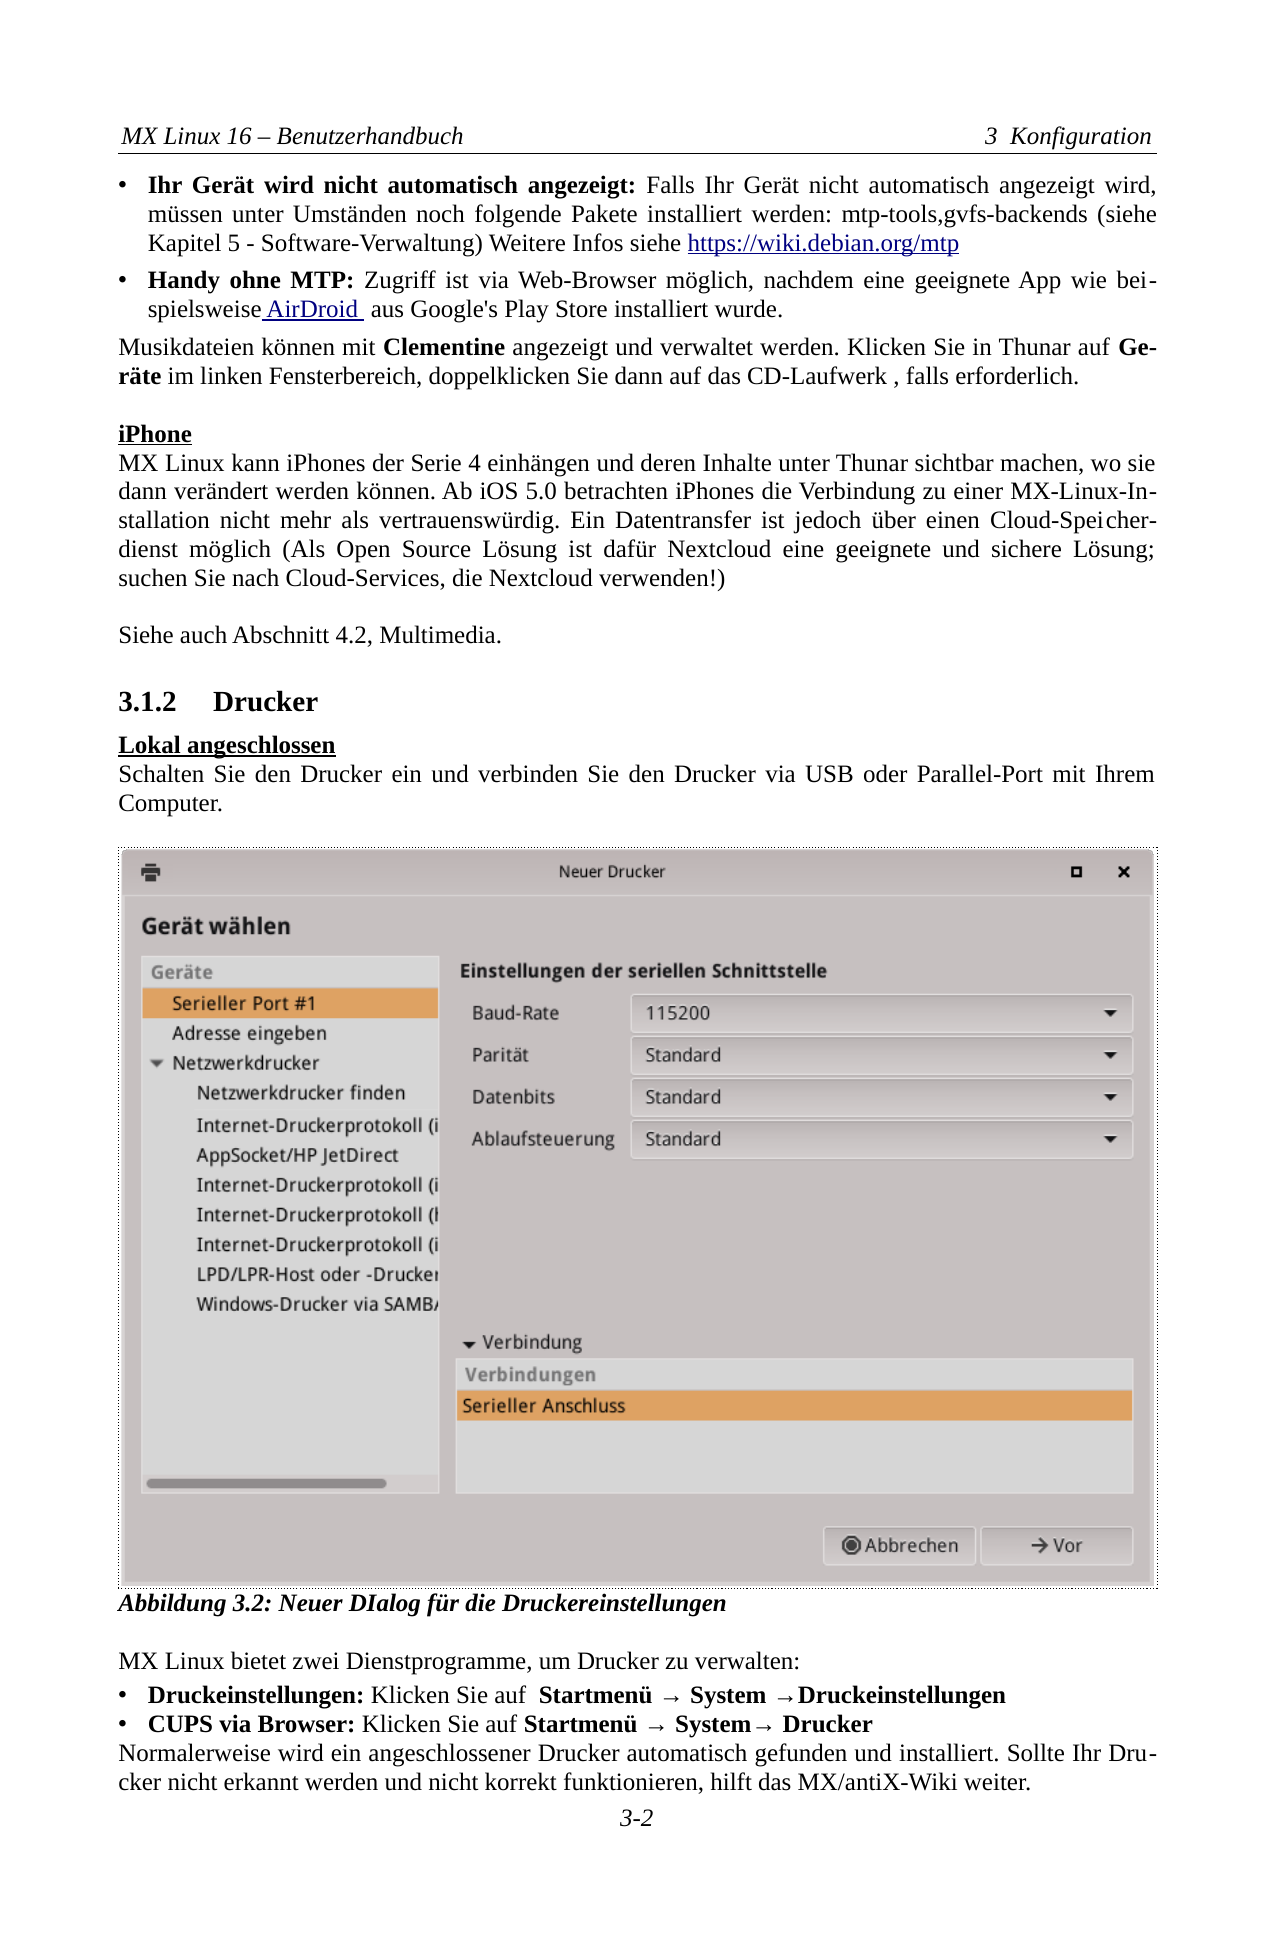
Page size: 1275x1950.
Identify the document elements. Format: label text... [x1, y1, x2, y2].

picture [121, 849, 1154, 1586]
text Normalerweise wird ein angeschlossener Drucker automatisch gefunden und installiert. Sollte Ihr Dru­cker nicht erkannt werden und nicht korrekt funktionieren, hilft das MX/antiX-Wiki weiter. [118, 1738, 1157, 1796]
list CUPS via Browser: Klicken Sie auf Startmenü → System→ Drucker [118, 1709, 1157, 1738]
list Ihr Gerät wird nicht automatisch angezeigt: Falls Ihr Gerät nicht automatisch angezeigt wird, müs­sen unter Umständen noch folgende Pakete in­stal­liert werden: mtp-tools,gvfs-backends (siehe Kapitel 5 - Software-Verwaltung) Weite­re Infos siehe https://wiki.debian.org/mtp [118, 171, 1157, 257]
subtitle 3.1.2 Drucker [118, 684, 1157, 718]
text Musikdateien können mit Clementine angezeigt und verwaltet werden. Klicken Sie in Thunar auf Ge­rä­te im linken Fensterbereich, doppelklicken Sie dann auf das CD-Laufwerk , falls erforderlich. [118, 332, 1157, 389]
text iPhone [118, 419, 1157, 448]
text MX Linux bietet zwei Dienstprogramme, um Drucker zu verwalten: [118, 1646, 1157, 1674]
text Lokal angeschlossen [118, 730, 1157, 759]
text MX Linux kann iPhones der Serie 4 einhängen und deren Inhalte unter Thunar sichtbar machen, wo sie dann verändert werden können. Ab iOS 5.0 betrachten iPhones die Verbindung zu einer MX-Linux-In­stal­l­ation nicht mehr als vertrauenswürdig. Ein Datentransfer ist jedoch über einen Cloud-Spei­cher­dienst möglich (Als Open Source Lösung ist dafür Nextcloud eine geeignete und sichere Lösung; suchen Sie nach Cloud-Services, die Nextcloud verwenden!) [118, 448, 1157, 591]
list Handy ohne MTP: Zugriff ist via Web-Browser möglich, nachdem eine geeignete App wie bei­spiels­weise AirDroid aus Google's Play Store installiert wurde. [118, 266, 1157, 323]
text Abbildung 3.2: Neuer DIalog für die Druckereinstellungen [118, 847, 1157, 1617]
text Siehe auch Abschnitt 4.2, Multimedia. [118, 620, 1157, 649]
text Schalten Sie den Drucker ein und verbinden Sie den Drucker via USB oder Parallel-Port mit Ihrem Computer. [118, 759, 1157, 817]
list Druckeinstellungen: Klicken Sie auf Startmenü → System →Druckeinstellungen [118, 1681, 1157, 1709]
